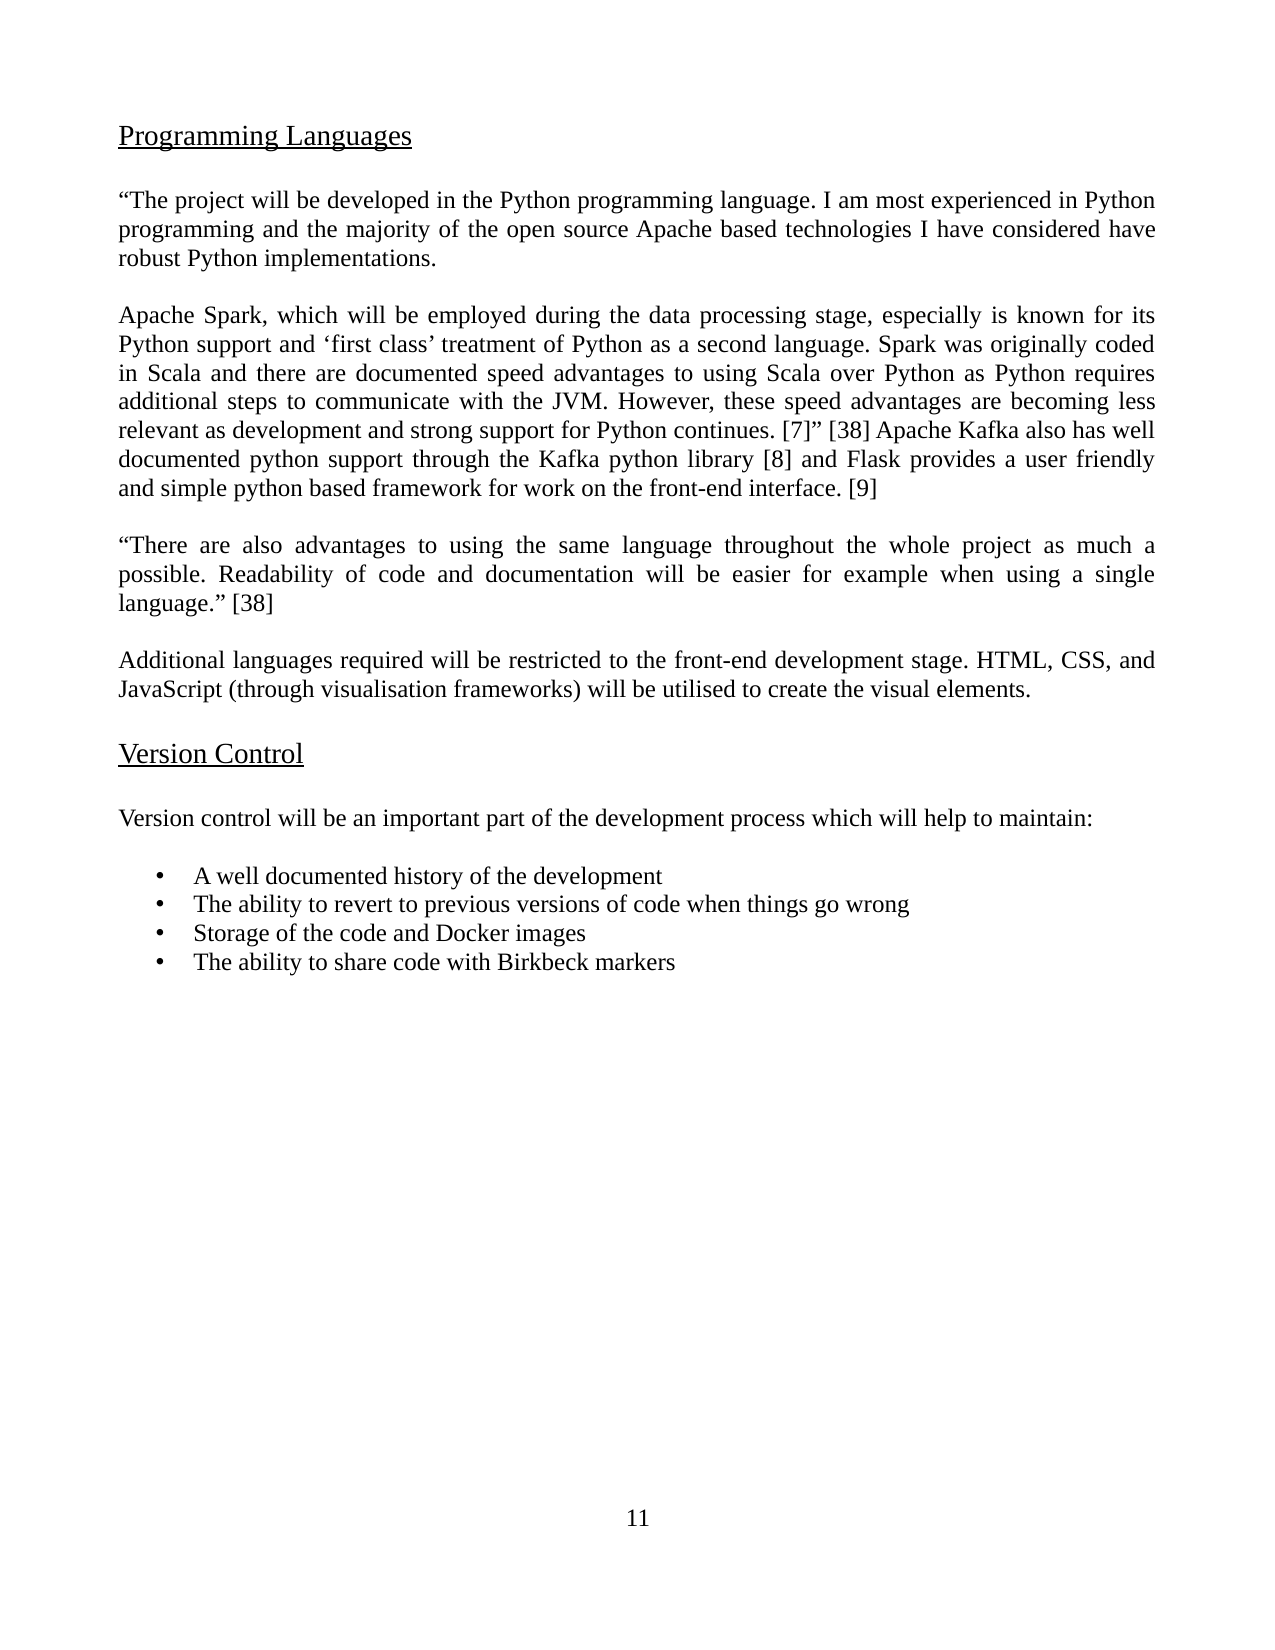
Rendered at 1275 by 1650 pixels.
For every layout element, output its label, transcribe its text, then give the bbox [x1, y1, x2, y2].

text “There are also advantages to using the same language throughout the whole project as much a possible. Readability of code and documentation will be easier for example when using a single language.” [38] [118, 530, 1157, 616]
text Apache Spark, which will be employed during the data processing stage, especially is known for its Python support and ‘first class’ treatment of Python as a second language. Spark was originally coded in Scala and there are documented speed advantages to using Scala over Python as Python requires additional steps to communicate with the JVM. However, these speed advantages are becoming less relevant as development and strong support for Python continues. [7]” [38] Apache Kafka also has well documented python support through the Kafka python library [8] and Flask provides a user friendly and simple python based framework for work on the front-end interface. [9] [118, 300, 1157, 501]
list Storage of the code and Docker images [156, 918, 1157, 947]
list A well documented history of the development [156, 861, 1157, 889]
text “The project will be developed in the Python programming language. I am most experienced in Python programming and the majority of the open source Apache based technologies I have considered have robust Python implementations. [118, 185, 1157, 271]
list The ability to share code with Birkbeck markers [156, 947, 1157, 976]
text Programming Languages [118, 118, 1157, 152]
text Version Control [118, 736, 1157, 770]
list The ability to revert to previous versions of code when things go wrong [156, 889, 1157, 918]
text Additional languages required will be restricted to the front-end development stage. HTML, CSS, and JavaScript (through visualisation frameworks) will be utilised to create the visual elements. [118, 645, 1157, 703]
text Version control will be an important part of the development process which will help to maintain: [118, 803, 1157, 832]
